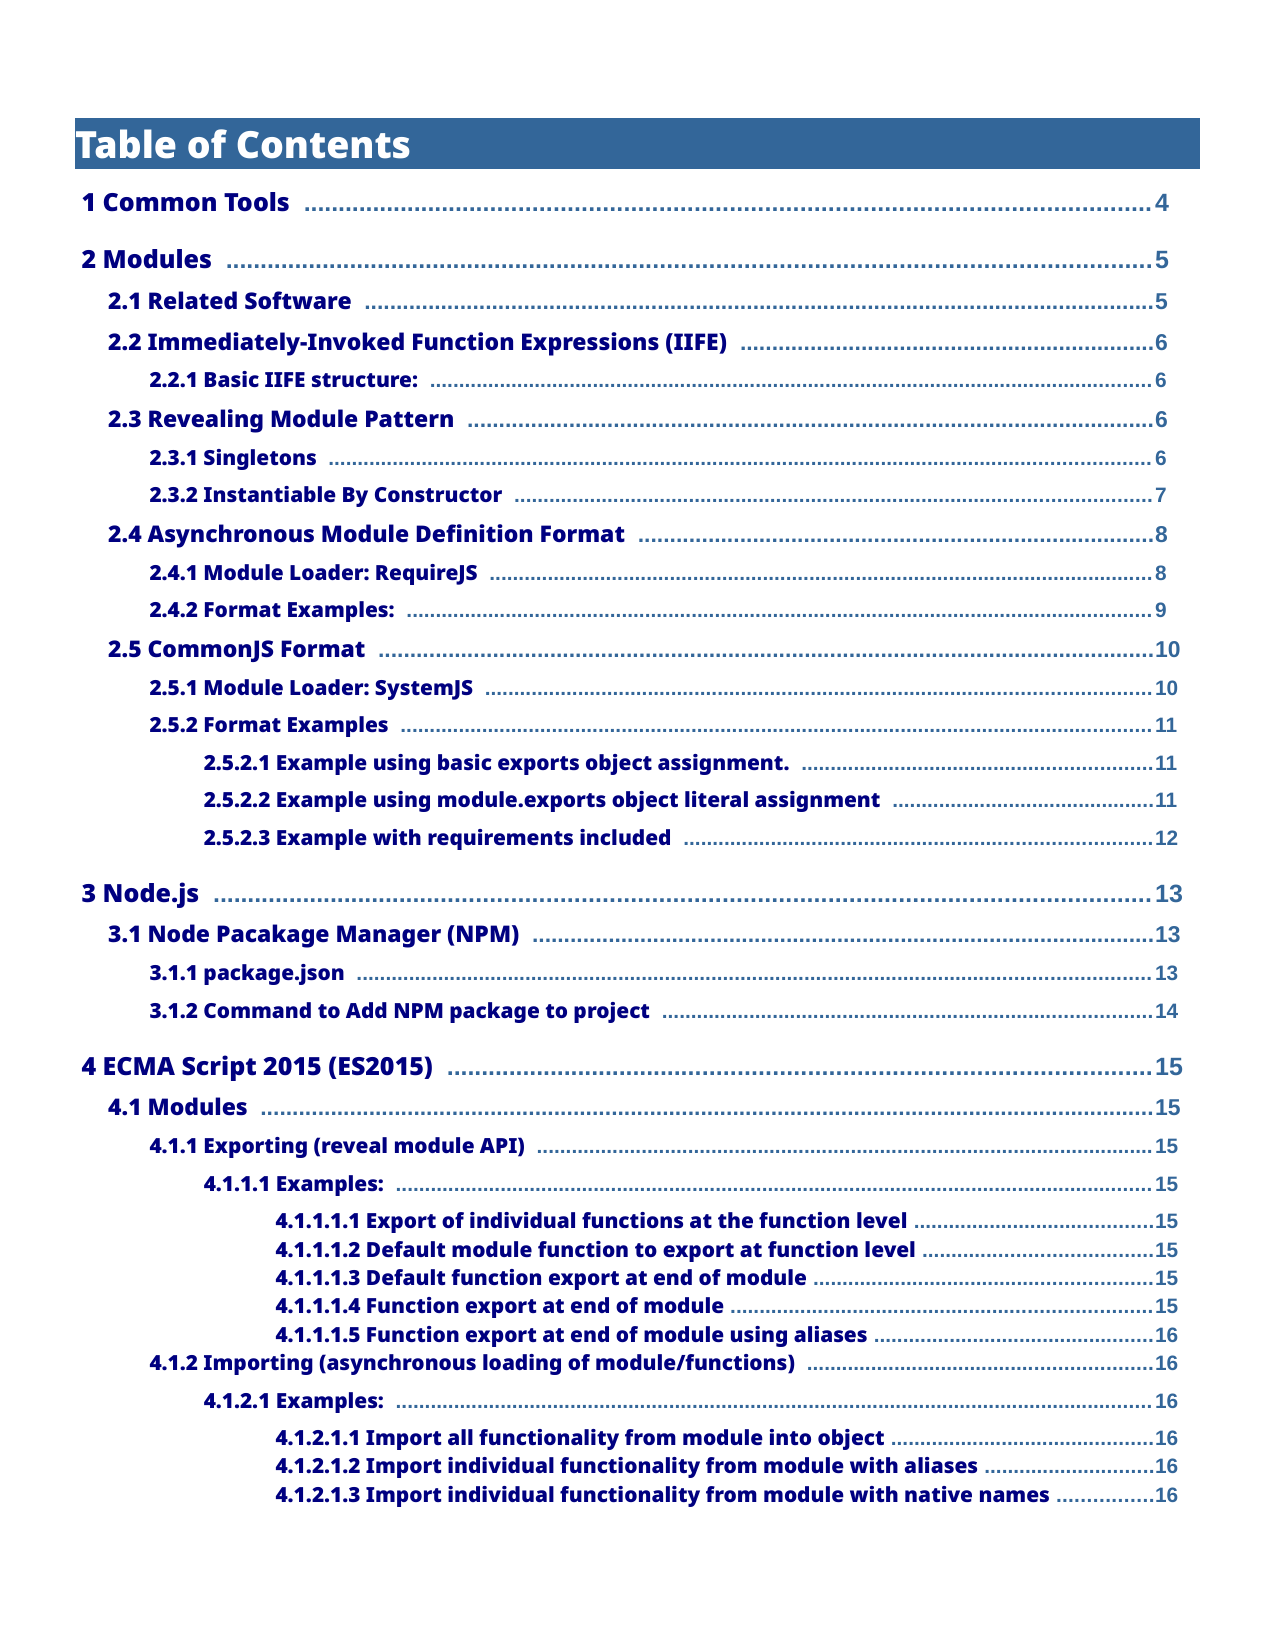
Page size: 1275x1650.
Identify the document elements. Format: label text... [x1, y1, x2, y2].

text 4.1.1.1.4 Function export at end of module 15 [75, 1292, 1200, 1320]
text 2.5.2.3 Example with requirements included 12 [75, 823, 1200, 851]
text 4.1.2.1.3 Import individual functionality from module with native names 16 [75, 1480, 1200, 1508]
text 2.3.2 Instantiable By Constructor 7 [75, 481, 1200, 509]
text 4.1.1.1.3 Default function export at end of module 15 [75, 1263, 1200, 1292]
text 2.5.2 Format Examples 11 [75, 711, 1200, 739]
text 3 Node.js 13 [75, 875, 1200, 909]
text 4.1.1.1.5 Function export at end of module using aliases 16 [75, 1320, 1200, 1348]
text 4.1.1.1 Examples: 15 [75, 1169, 1200, 1197]
text 4.1.2.1.1 Import all functionality from module into object 16 [75, 1423, 1200, 1452]
text 2.1 Related Software 5 [75, 285, 1200, 316]
text 1 Common Tools 4 [75, 184, 1200, 218]
text 3.1.2 Command to Add NPM package to project 14 [75, 996, 1200, 1024]
text 2.5.2.1 Example using basic exports object assignment. 11 [75, 748, 1200, 776]
text 4.1.1 Exporting (reveal module API) 15 [75, 1131, 1200, 1160]
title Table of Contents [75, 118, 1200, 169]
text 2.4 Asynchronous Module Definition Format 8 [75, 518, 1200, 549]
text 3.1.1 package.json 13 [75, 958, 1200, 987]
text 2.2 Immediately-Invoked Function Expressions (IIFE) 6 [75, 325, 1200, 357]
text 4.1 Modules 15 [75, 1091, 1200, 1122]
text 2.4.1 Module Loader: RequireJS 8 [75, 558, 1200, 587]
text 3.1 Node Pacakage Manager (NPM) 13 [75, 918, 1200, 949]
text 2.5.1 Module Loader: SystemJS 10 [75, 673, 1200, 702]
text 4.1.2.1 Examples: 16 [75, 1386, 1200, 1414]
text 2.2.1 Basic IIFE structure: 6 [75, 366, 1200, 394]
text 4.1.2 Importing (asynchronous loading of module/functions) 16 [75, 1348, 1200, 1377]
text 2.3 Revealing Module Pattern 6 [75, 403, 1200, 434]
text 2 Modules 5 [75, 242, 1200, 276]
text 2.4.2 Format Examples: 9 [75, 596, 1200, 624]
text 4.1.2.1.2 Import individual functionality from module with aliases 16 [75, 1452, 1200, 1480]
text 2.3.1 Singletons 6 [75, 443, 1200, 472]
text 2.5.2.2 Example using module.exports object literal assignment 11 [75, 785, 1200, 814]
text 2.5 CommonJS Format 10 [75, 633, 1200, 664]
text 4.1.1.1.2 Default module function to export at function level 15 [75, 1235, 1200, 1263]
text 4.1.1.1.1 Export of individual functions at the function level 15 [75, 1206, 1200, 1235]
text 4 ECMA Script 2015 (ES2015) 15 [75, 1048, 1200, 1082]
